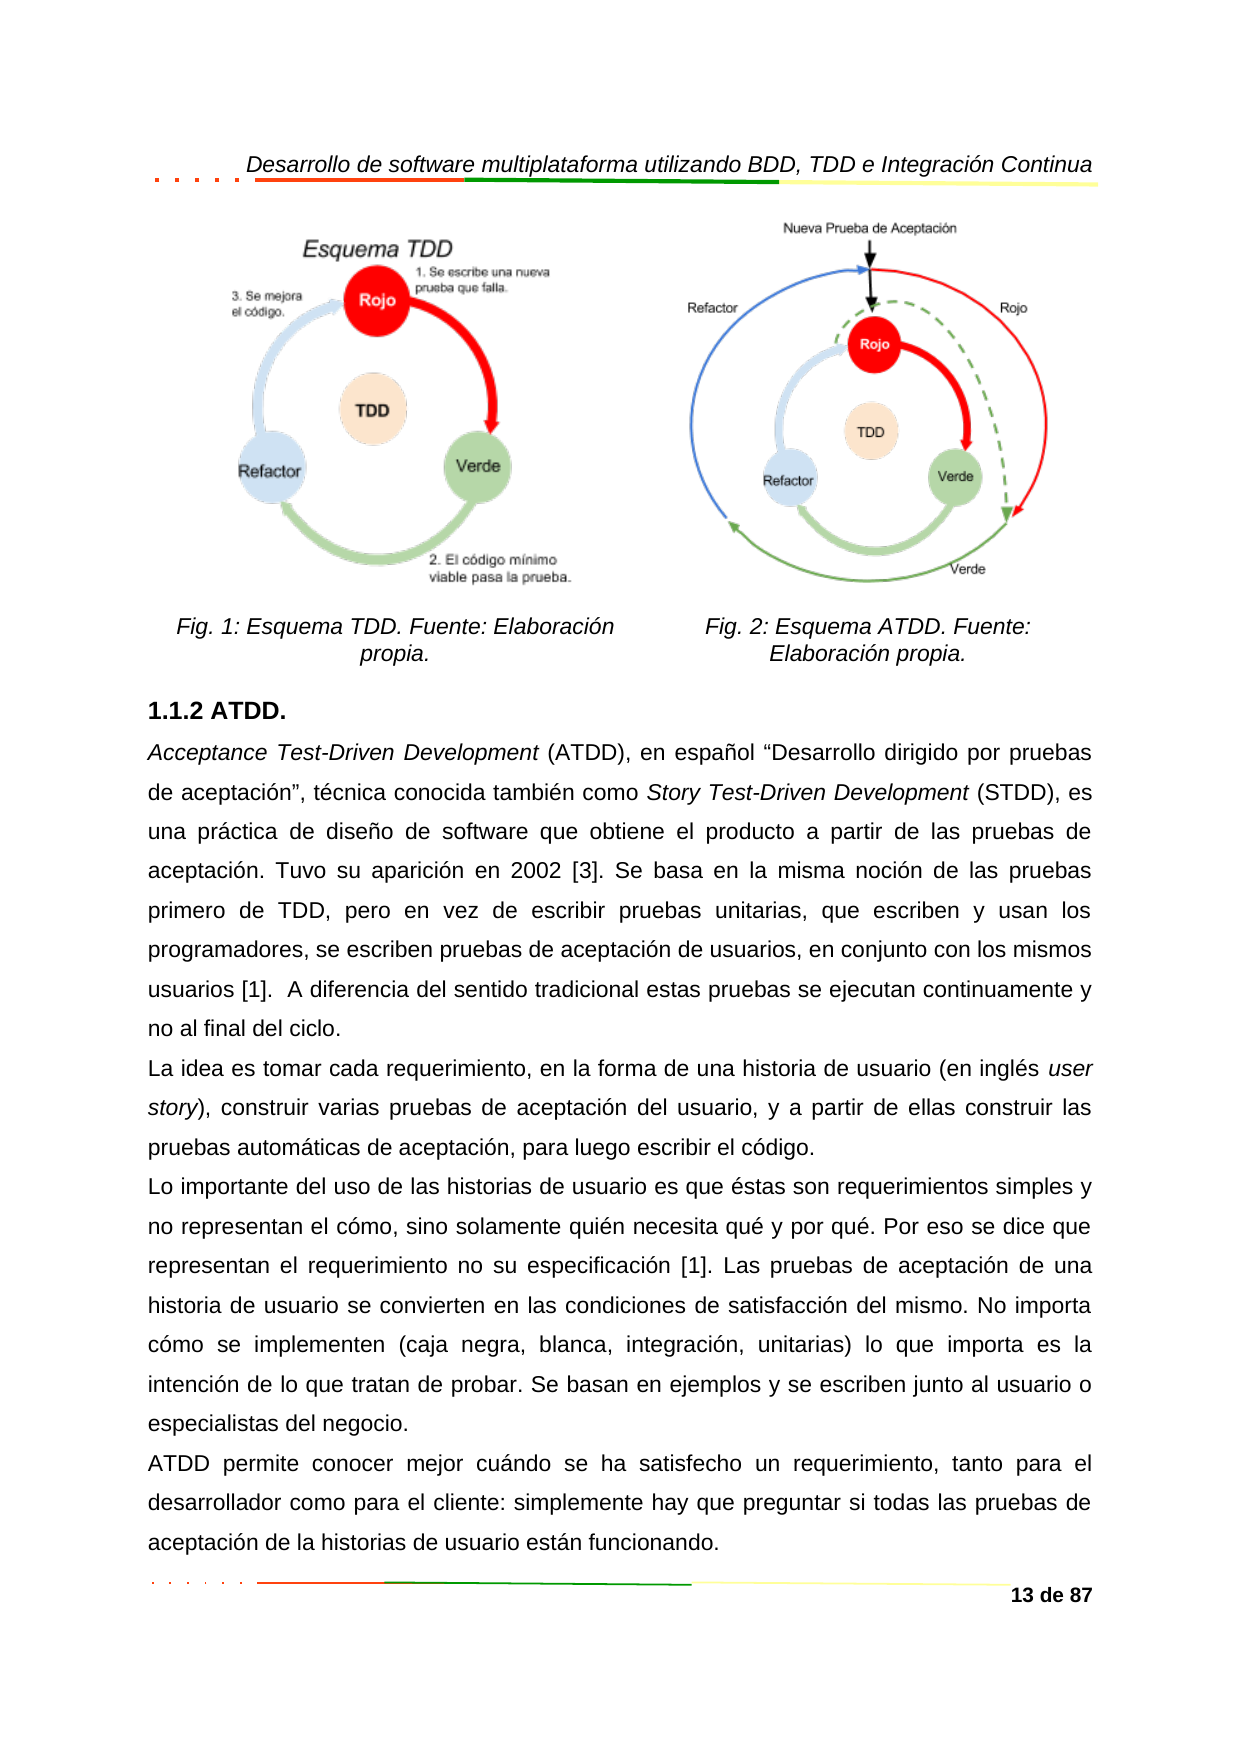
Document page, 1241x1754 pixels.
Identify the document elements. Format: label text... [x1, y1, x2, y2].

text La idea es tomar cada requerimiento, en la forma de una historia de usuario (en inglés user story), construir varias pruebas de aceptación del usuario, y a partir de ellas construir las pruebas automáticas de aceptación, para luego escribir el código. [148, 1055, 1093, 1160]
table_header [643, 216, 1093, 595]
picture [217, 222, 573, 590]
picture [686, 222, 1050, 583]
text Lo importante del uso de las historias de usuario es que éstas son requerimientos simples y no representan el cómo, sino solamente quién necesita qué y por qué. Por eso se dice que representan el requerimiento no su especificación [1]. Las pruebas de aceptación de una historia de usuario se convierten en las condiciones de satisfacción del mismo. No importa cómo se implementen (caja negra, blanca, integración, unitarias) lo que importa es la intención de lo que tratan de probar. Se basan en ejemplos y se escriben junto al usuario o especialistas del negocio. [148, 1173, 1093, 1437]
table_cell Fig. 2: Esquema ATDD. Fuente: Elaboración propia. [643, 595, 1093, 684]
table_cell Fig. 1: Esquema TDD. Fuente: Elaboración propia. [148, 595, 643, 684]
text ATDD permite conocer mejor cuándo se ha satisfecho un requerimiento, tanto para el desarrollador como para el cliente: simplemente hay que preguntar si todas las pruebas de aceptación de la historias de usuario están funcionando. [148, 1450, 1093, 1555]
text 1.1.2 ATDD. [148, 696, 1093, 725]
table_header [148, 216, 643, 595]
text Acceptance Test-Driven Development (ATDD), en español “Desarrollo dirigido por pruebas de aceptación”, técnica conocida también como Story Test-Driven Development (STDD), es una práctica de diseño de software que obtiene el producto a partir de las pruebas de aceptación. Tuvo su aparición en 2002 [3]. Se basa en la misma noción de las pruebas primero de TDD, pero en vez de escribir pruebas unitarias, que escriben y usan los programadores, se escriben pruebas de aceptación de usuarios, en conjunto con los mismos usuarios [1]. A diferencia del sentido tradicional estas pruebas se ejecutan continuamente y no al final del ciclo. [148, 739, 1093, 1042]
